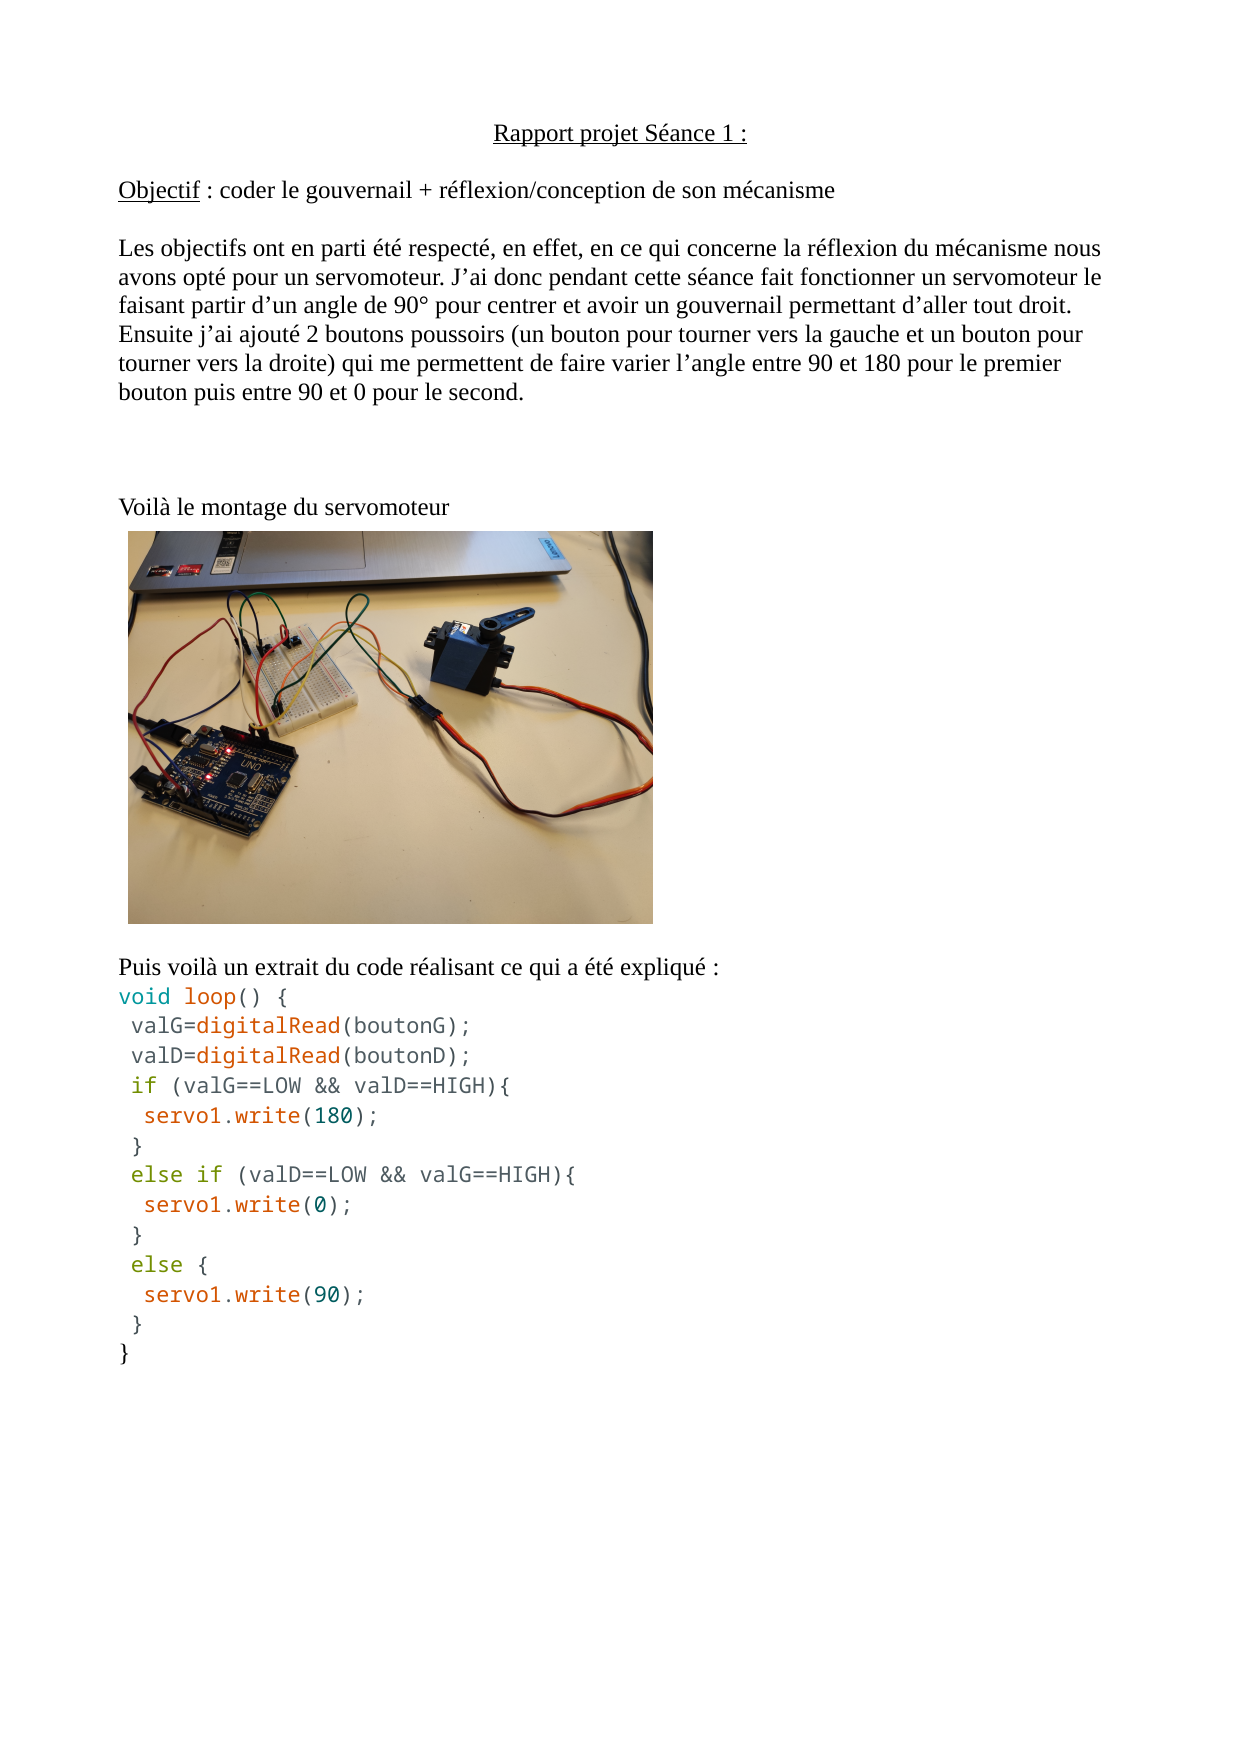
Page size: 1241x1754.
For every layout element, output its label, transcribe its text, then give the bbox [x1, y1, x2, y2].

text Rapport projet Séance 1 : [118, 118, 1122, 147]
text } [118, 1308, 1122, 1338]
text Les objectifs ont en parti été respecté, en effet, en ce qui concerne la réflexion du mécanisme nous avons opté pour un servomoteur. J’ai donc pendant cette séance fait fonctionner un servomoteur le faisant partir d’un angle de 90° pour centrer et avoir un gouvernail permettant d’aller tout droit. Ensuite j’ai ajouté 2 boutons poussoirs (un bouton pour tourner vers la gauche et un bouton pour tourner vers la droite) qui me permettent de faire varier l’angle entre 90 et 180 pour le premier bouton puis entre 90 et 0 pour le second. [118, 233, 1122, 406]
text valG=digitalRead(boutonG); [118, 1010, 1122, 1040]
text valD=digitalRead(boutonD); [118, 1040, 1122, 1070]
text servo1.write(90); [118, 1278, 1122, 1308]
text else { [118, 1249, 1122, 1278]
text Puis voilà un extrait du code réalisant ce qui a été expliqué : [118, 952, 1122, 981]
text servo1.write(180); [118, 1100, 1122, 1129]
text void loop() { [118, 981, 1122, 1010]
text } [118, 1129, 1122, 1159]
text if (valG==LOW && valD==HIGH){ [118, 1070, 1122, 1100]
text else if (valD==LOW && valG==HIGH){ [118, 1159, 1122, 1189]
text } [118, 1219, 1122, 1249]
picture [128, 531, 653, 924]
text Voilà le montage du servomoteur [118, 492, 1122, 521]
text } [118, 1338, 1122, 1367]
text servo1.write(0); [118, 1189, 1122, 1219]
text Objectif : coder le gouvernail + réflexion/conception de son mécanisme [118, 176, 1122, 204]
